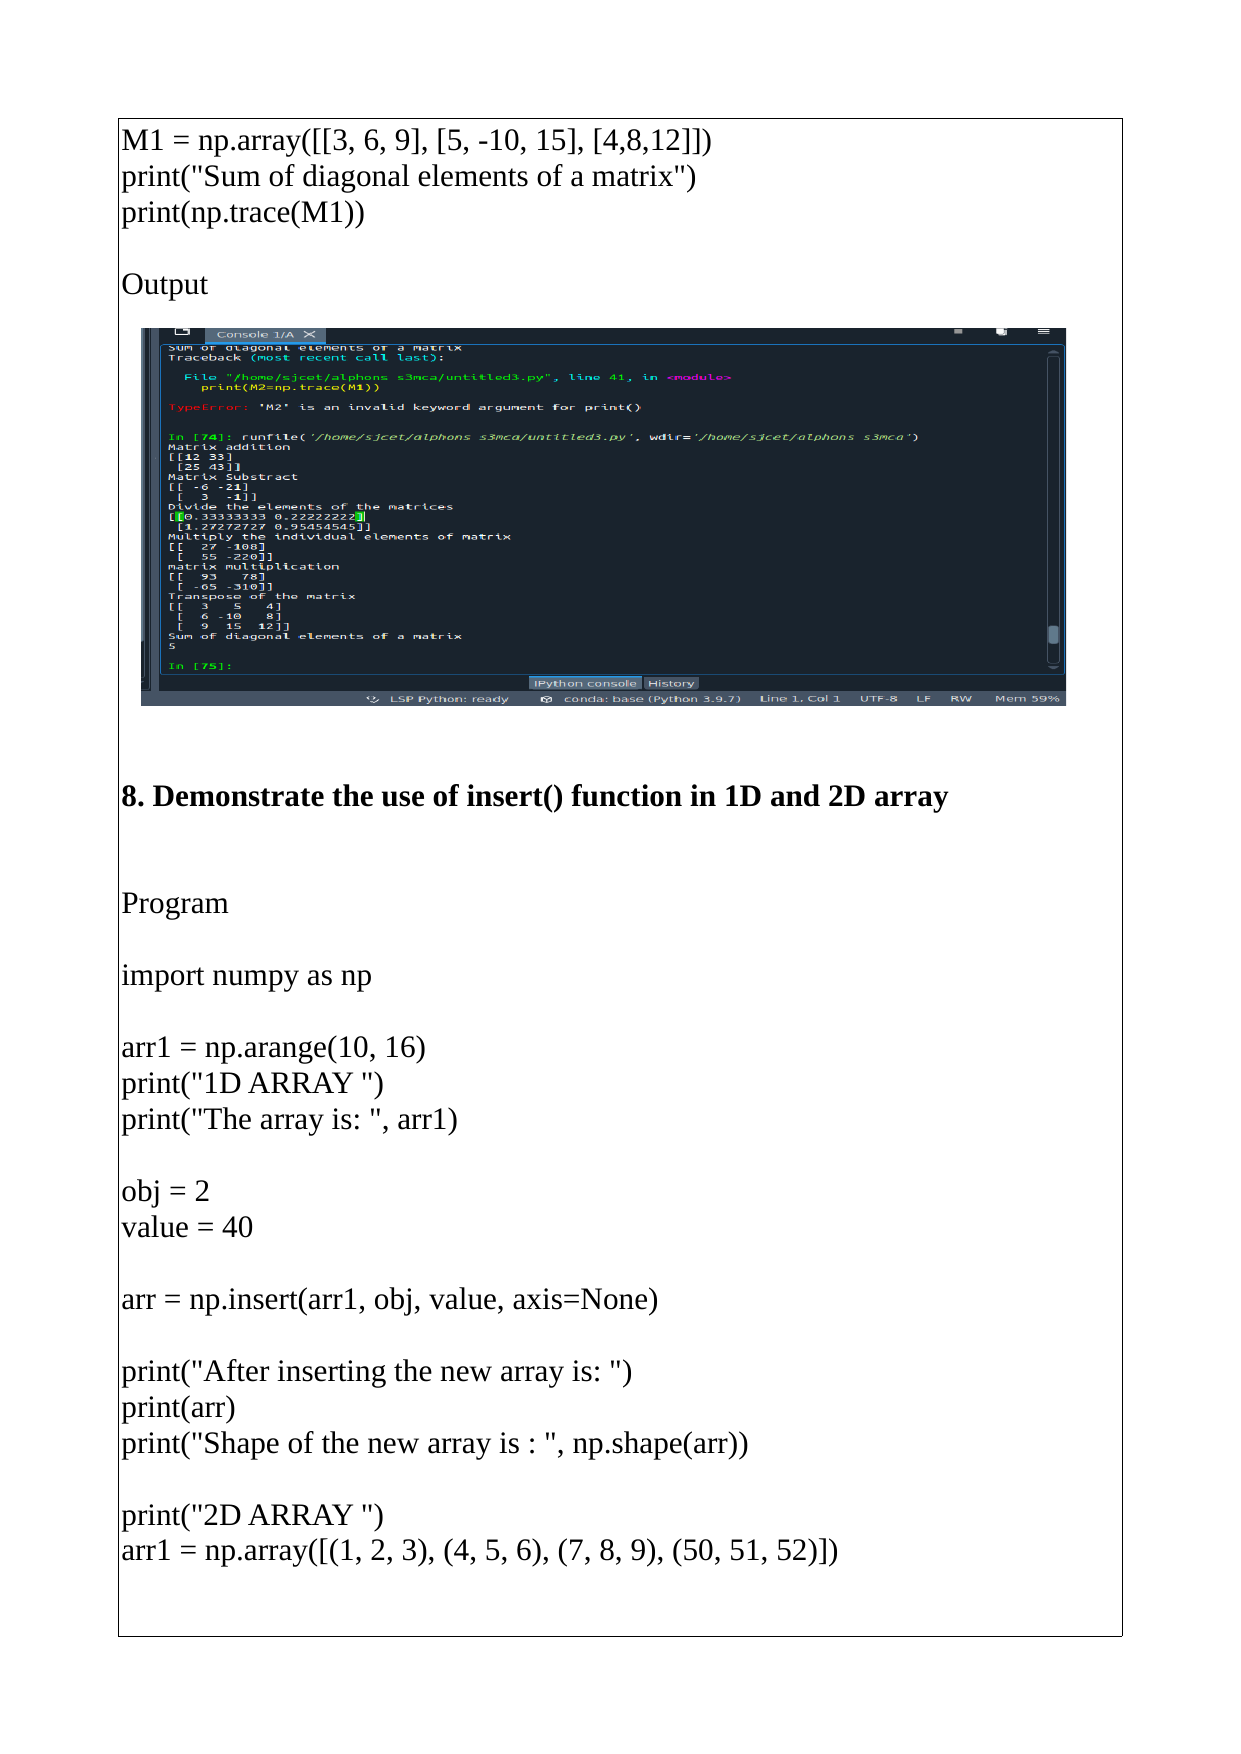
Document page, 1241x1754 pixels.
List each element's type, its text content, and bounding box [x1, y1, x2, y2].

text print("2D ARRAY ") [121, 1496, 1119, 1532]
text 8. Demonstrate the use of insert() function in 1D and 2D array [121, 777, 1119, 813]
text M1 = np.array([[3, 6, 9], [5, -10, 15], [4,8,12]]) [121, 121, 1119, 157]
text Program [121, 885, 1119, 921]
text print(np.trace(M1)) [121, 193, 1119, 229]
text print("The array is: ", arr1) [121, 1100, 1119, 1136]
text value = 40 [121, 1208, 1119, 1244]
text arr1 = np.arange(10, 16) [121, 1028, 1119, 1064]
text Output [121, 265, 1119, 301]
text arr1 = np.array([(1, 2, 3), (4, 5, 6), (7, 8, 9), (50, 51, 52)]) [121, 1532, 1119, 1568]
text arr = np.insert(arr1, obj, value, axis=None) [121, 1280, 1119, 1316]
text obj = 2 [121, 1172, 1119, 1208]
text print("Sum of diagonal elements of a matrix") [121, 157, 1119, 193]
text print("After inserting the new array is: ") [121, 1352, 1119, 1388]
text import numpy as np [121, 957, 1119, 993]
text print("Shape of the new array is : ", np.shape(arr)) [121, 1424, 1119, 1460]
text print(arr) [121, 1388, 1119, 1424]
text print("1D ARRAY ") [121, 1064, 1119, 1100]
